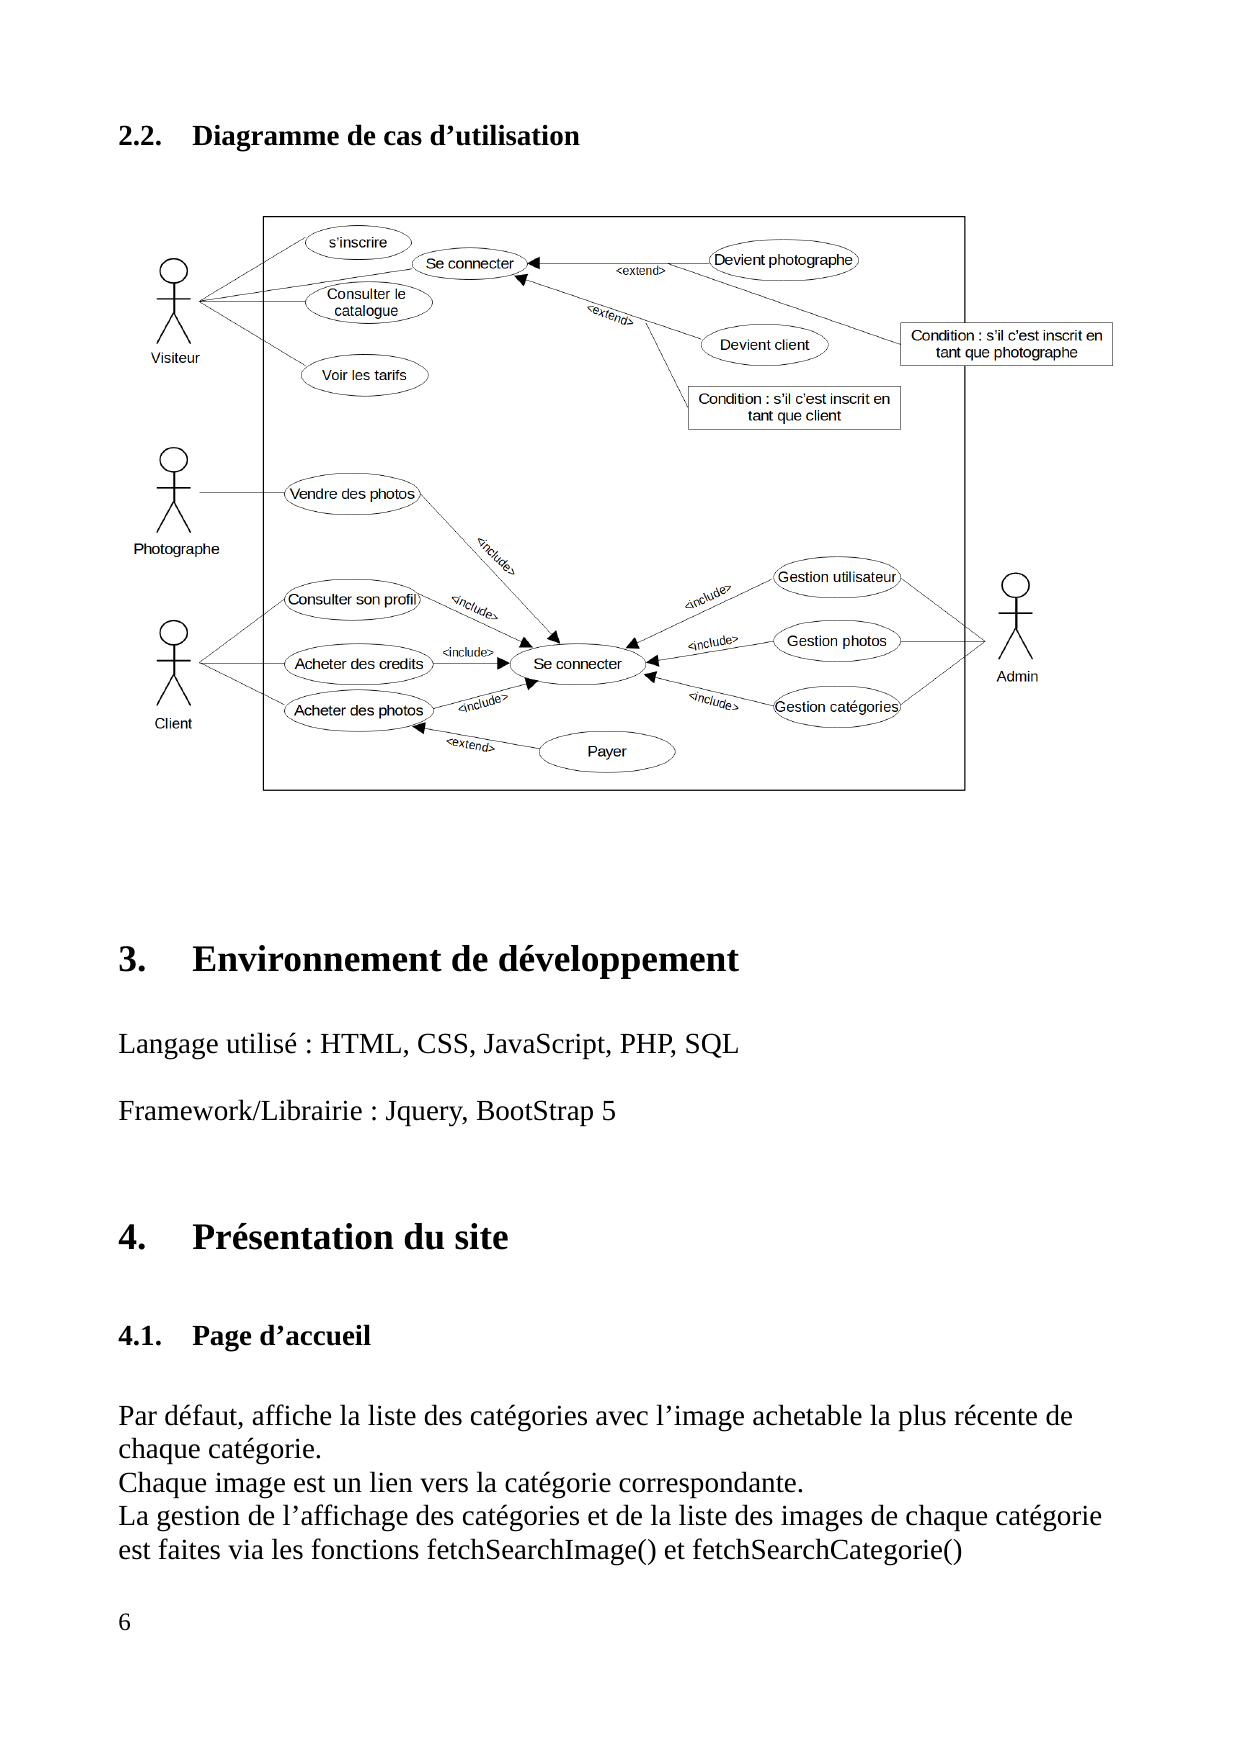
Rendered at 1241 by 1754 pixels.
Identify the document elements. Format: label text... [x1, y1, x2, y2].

text Chaque image est un lien vers la catégorie correspondante. [118, 1465, 1122, 1498]
subtitle Environnement de développement [118, 937, 1122, 980]
subtitle Page d’accueil [118, 1318, 1122, 1352]
text Par défaut, affiche la liste des catégories avec l’image achetable la plus récente de chaque catégorie. [118, 1398, 1122, 1465]
text La gestion de l’affichage des catégories et de la liste des images de chaque catégorie est faites via les fonctions fetchSearchImage() et fetchSearchCategorie() [118, 1498, 1122, 1565]
text Langage utilisé : HTML, CSS, JavaScript, PHP, SQL [118, 1026, 1122, 1059]
subtitle Diagramme de cas d’utilisation [118, 118, 1122, 152]
text Framework/Librairie : Jquery, BootStrap 5 [118, 1093, 1122, 1126]
subtitle Présentation du site [118, 1214, 1122, 1257]
picture [32, 177, 1214, 840]
